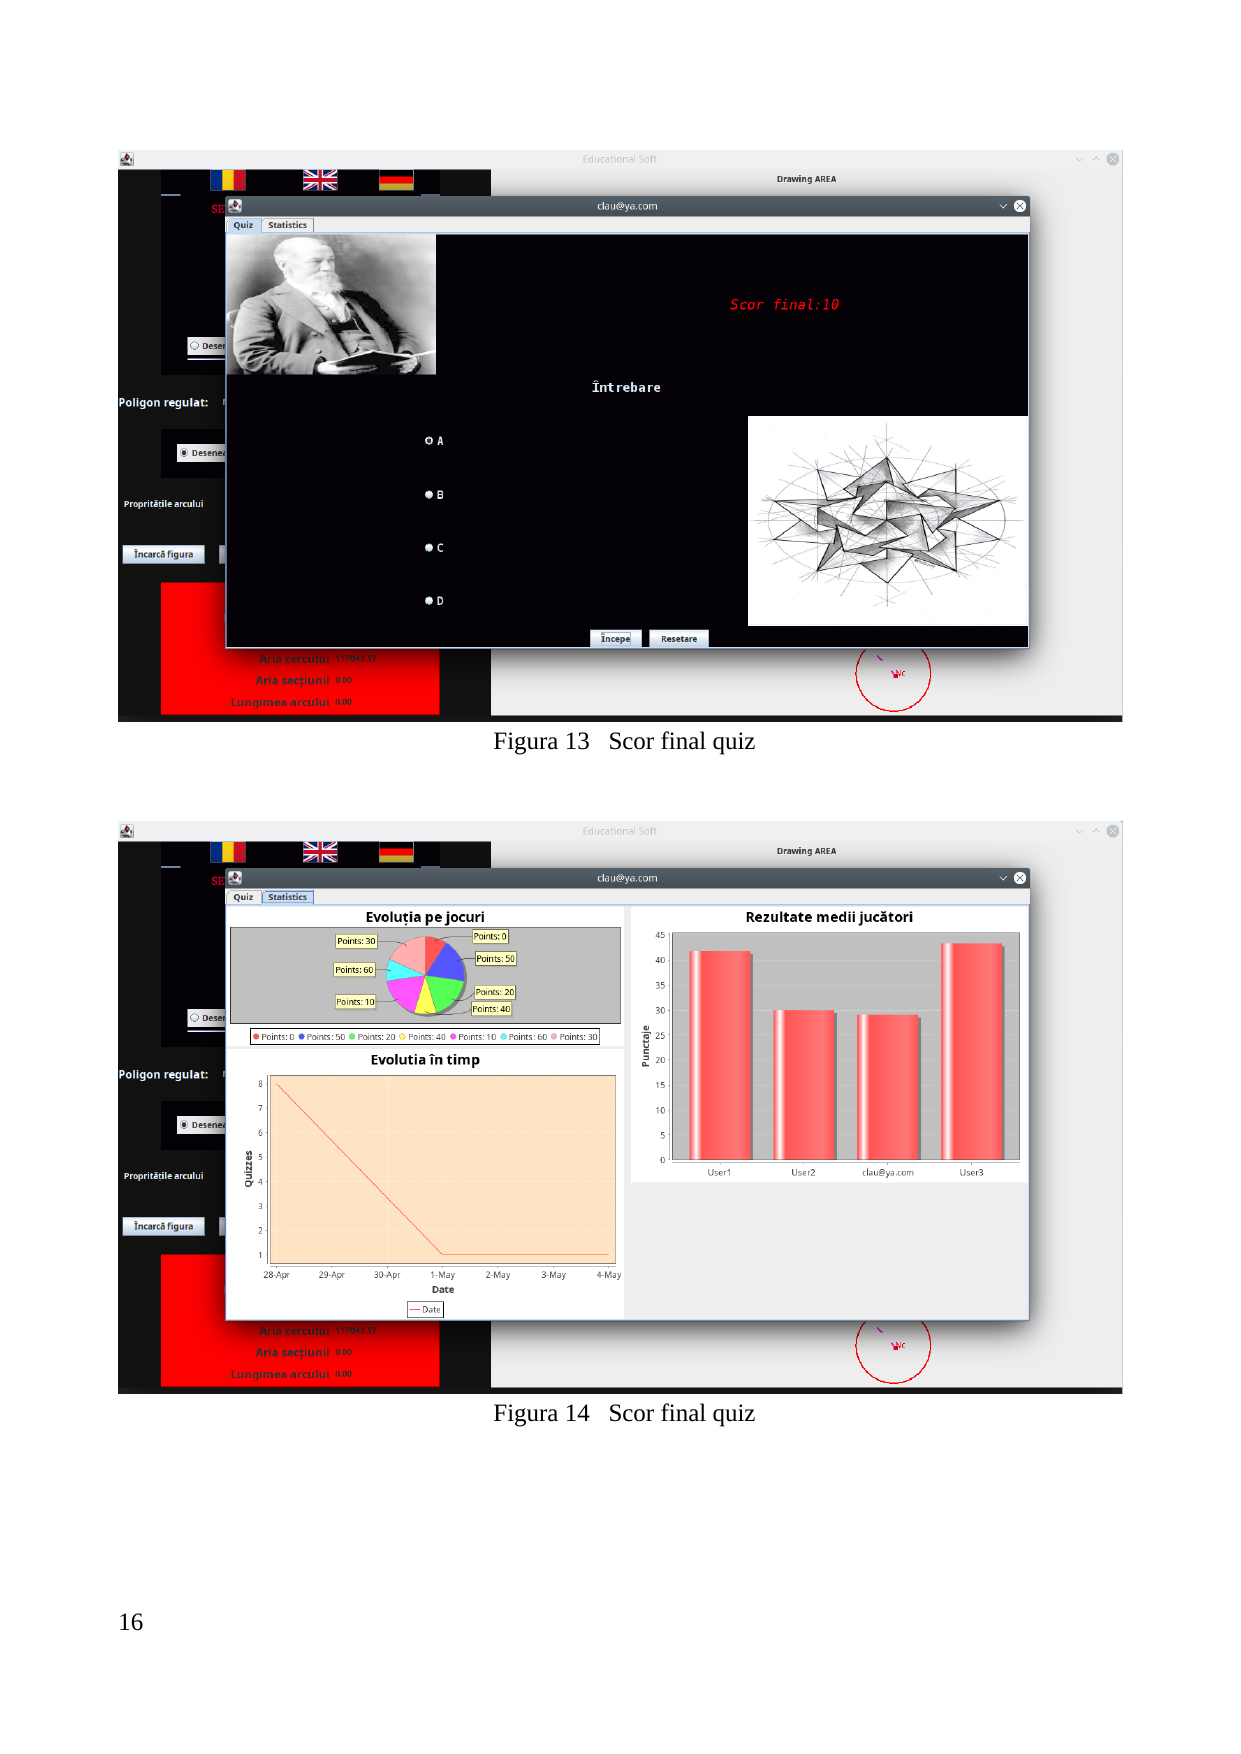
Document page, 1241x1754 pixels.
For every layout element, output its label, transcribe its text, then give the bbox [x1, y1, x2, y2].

text Figura 13 Scor final quiz [118, 722, 1122, 755]
picture [118, 821, 1123, 1394]
text Figura 14 Scor final quiz [118, 1394, 1122, 1427]
picture [118, 150, 1123, 722]
